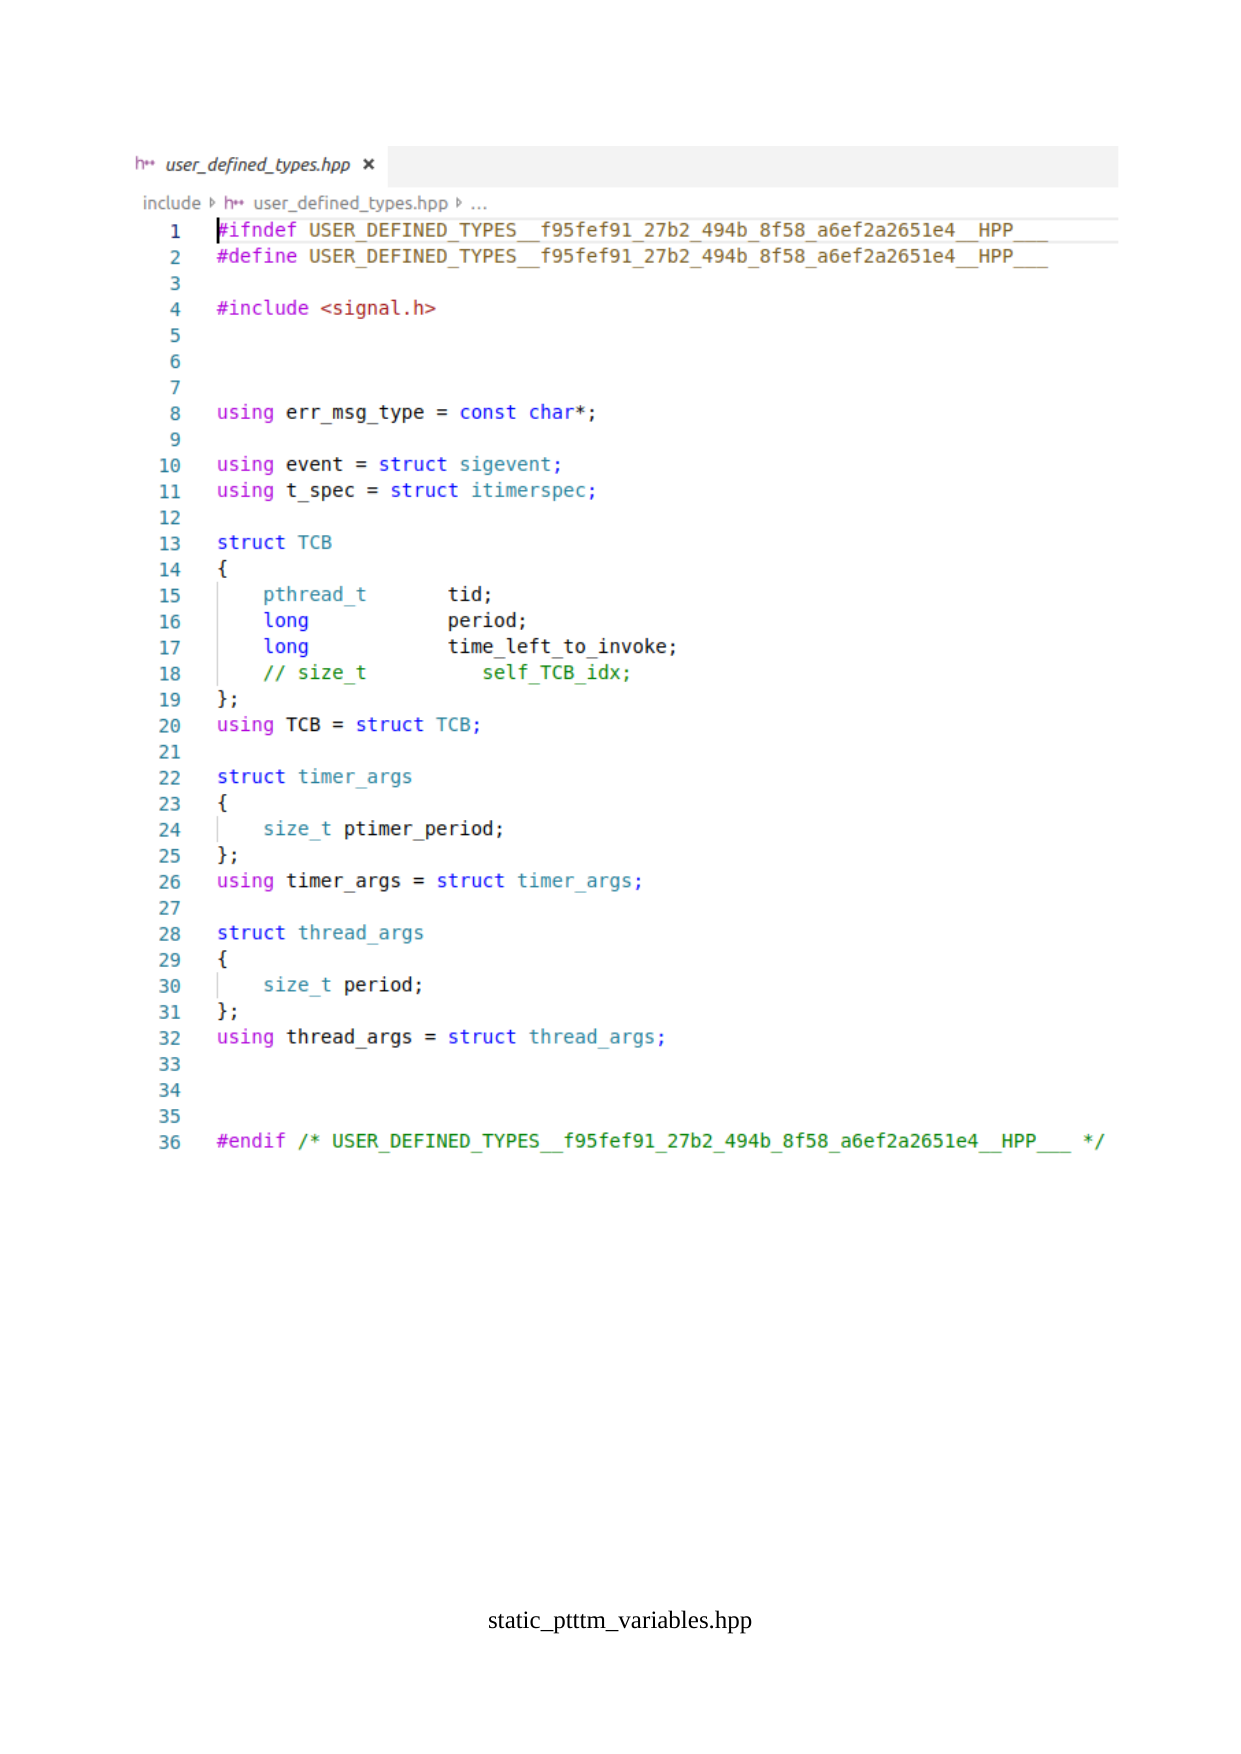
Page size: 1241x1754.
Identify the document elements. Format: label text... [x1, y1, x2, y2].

picture [121, 146, 1119, 1174]
text static_ptttm_variables.hpp [118, 1605, 1122, 1633]
